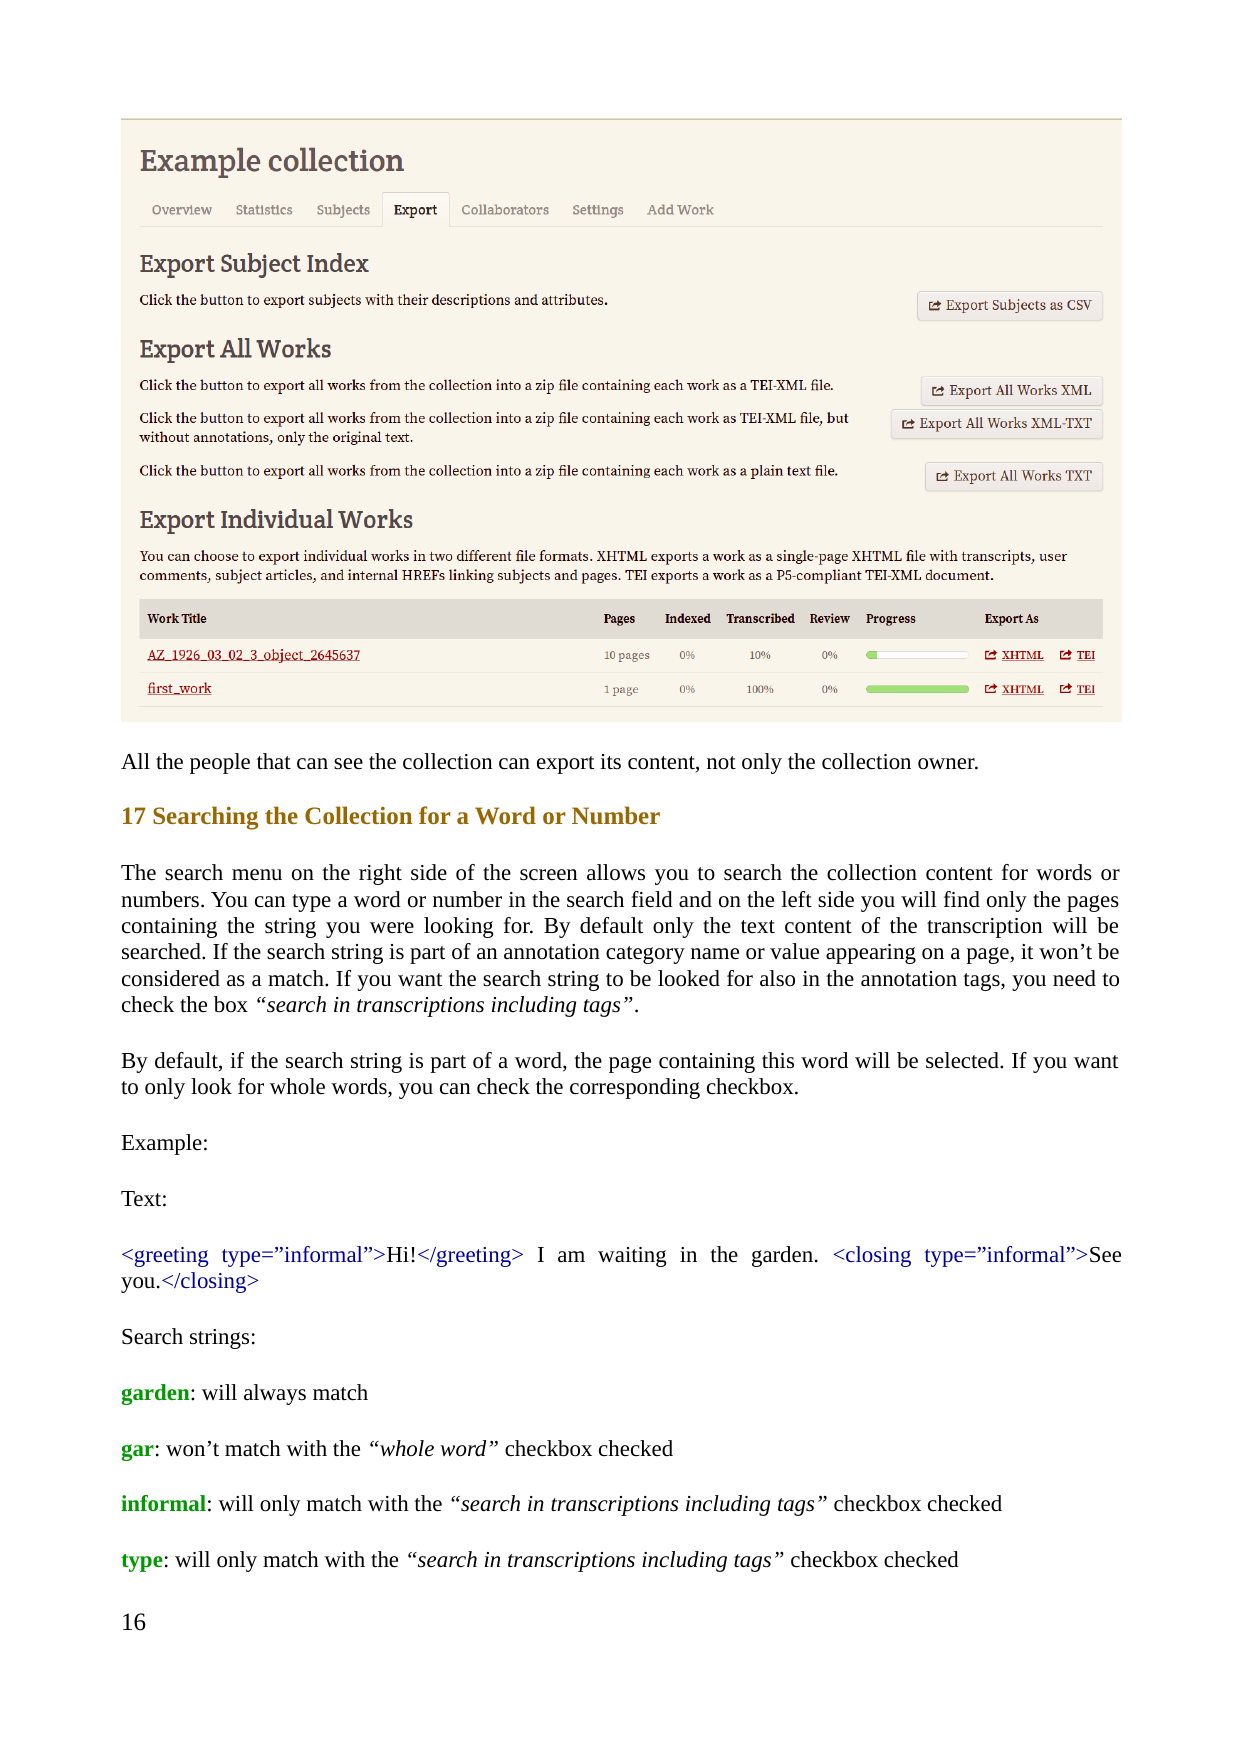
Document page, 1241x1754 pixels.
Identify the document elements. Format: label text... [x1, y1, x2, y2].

text Text: [121, 1185, 1122, 1211]
text Search strings: [121, 1323, 1122, 1349]
text garden: will always match [121, 1379, 1122, 1405]
text The search menu on the right side of the screen allows you to search the collection content for words or numbers. You can type a word or number in the search field and on the left side you will find only the pages containing the string you were looking for. By default only the text content of the transcription will be searched. If the search string is part of an annotation category name or value appearing on a page, it won’t be considered as a match. If you want the search string to be looked for also in the annotation tags, you need to check the box “search in transcriptions including tags”. [121, 859, 1122, 1017]
text informal: will only match with the “search in transcriptions including tags” checkbox checked [121, 1491, 1122, 1517]
text type: will only match with the “search in transcriptions including tags” checkbox checked [121, 1546, 1122, 1573]
text Example: [121, 1129, 1122, 1156]
text gar: won’t match with the “whole word” checkbox checked [121, 1435, 1122, 1461]
text All the people that can see the collection can export its content, not only the collection owner. [121, 748, 1122, 775]
picture [120, 118, 1122, 722]
text <greeting type=”informal”>Hi!</greeting> I am waiting in the garden. <closing type=”informal”>See you.</closing> [121, 1241, 1122, 1293]
text 17 Searching the Collection for a Word or Number [121, 801, 1122, 830]
text By default, if the search string is part of a word, the page containing this word will be selected. If you want to only look for whole words, you can check the corresponding checkbox. [121, 1047, 1122, 1100]
